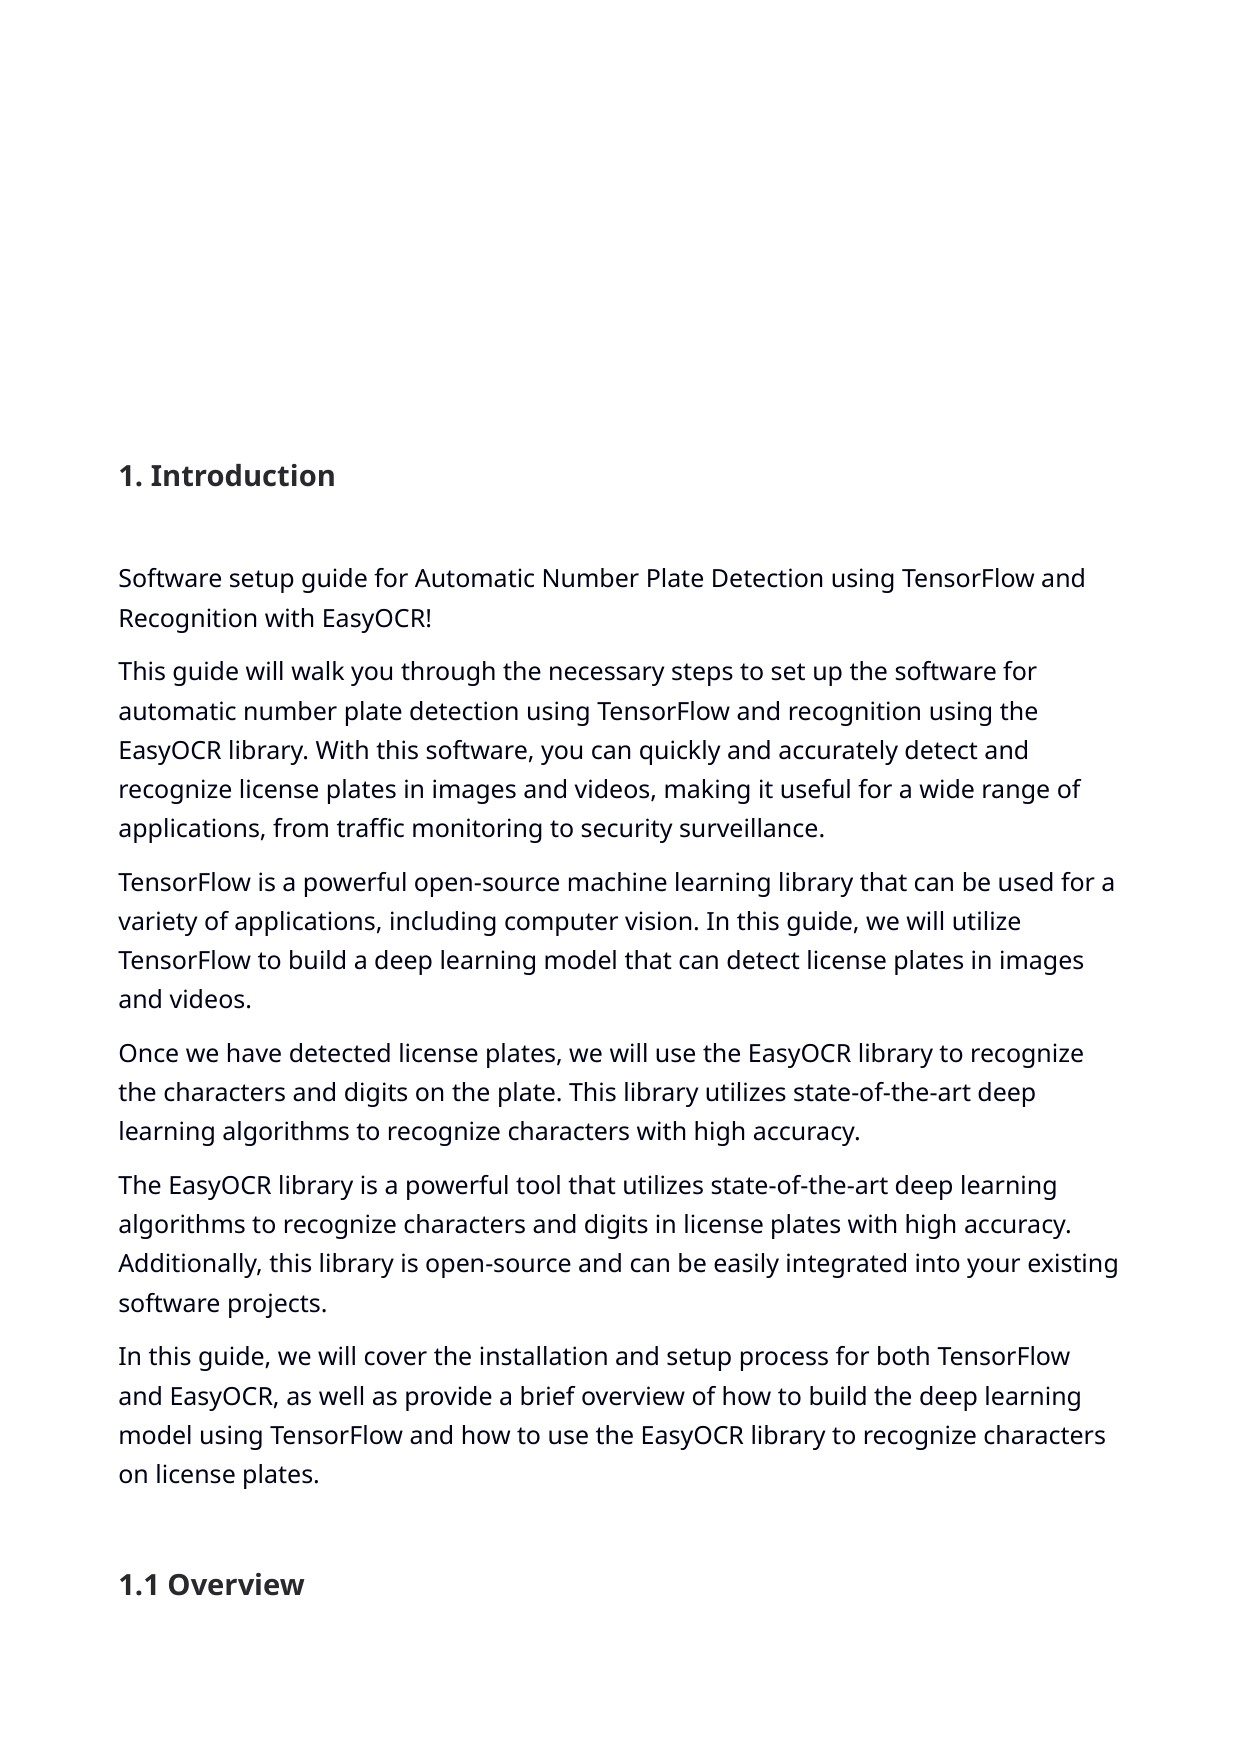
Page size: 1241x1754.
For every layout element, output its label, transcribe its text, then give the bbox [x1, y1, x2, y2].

text TensorFlow is a powerful open-source machine learning library that can be used for a variety of applications, including computer vision. In this guide, we will utilize TensorFlow to build a deep learning model that can detect license plates in images and videos. [118, 864, 1122, 1016]
text This guide will walk you through the necessary steps to set up the software for automatic number plate detection using TensorFlow and recognition using the EasyOCR library. With this software, you can quickly and accurately detect and recognize license plates in images and videos, making it useful for a wide range of applications, from traffic monitoring to security surveillance. [118, 654, 1122, 845]
text Once we have detected license plates, we will use the EasyOCR library to recognize the characters and digits on the plate. This library utilizes state-of-the-art deep learning algorithms to recognize characters with high accuracy. [118, 1036, 1122, 1148]
text Software setup guide for Automatic Number Plate Detection using TensorFlow and Recognition with EasyOCR! [118, 561, 1122, 634]
text The EasyOCR library is a powerful tool that utilizes state-of-the-art deep learning algorithms to recognize characters and digits in license plates with high accuracy. Additionally, this library is open-source and can be easily integrated into your existing software projects. [118, 1168, 1122, 1319]
subtitle 1. Introduction [118, 455, 1122, 495]
text 1.1 Overview [118, 1564, 1122, 1604]
text In this guide, we will cover the installation and setup process for both TensorFlow and EasyOCR, as well as provide a brief overview of how to build the deep learning model using TensorFlow and how to use the EasyOCR library to recognize characters on license plates. [118, 1339, 1122, 1491]
